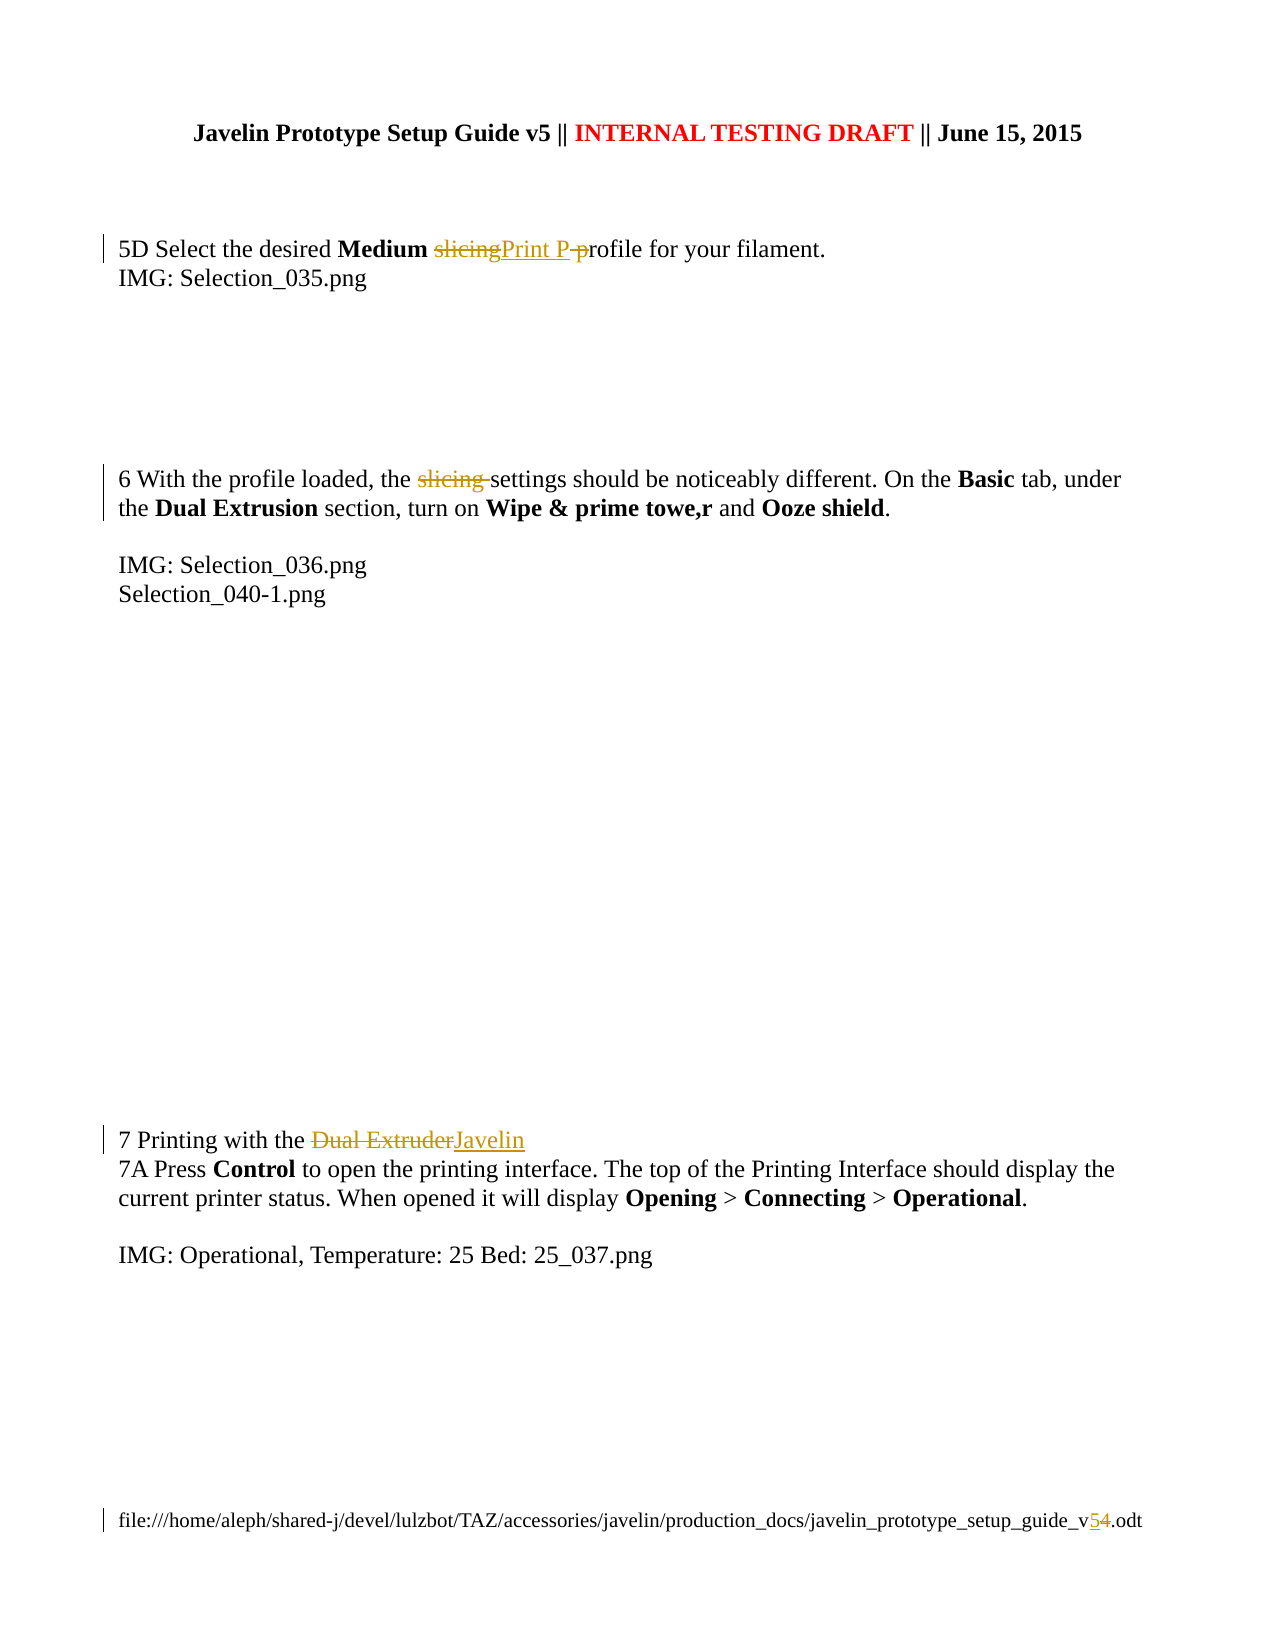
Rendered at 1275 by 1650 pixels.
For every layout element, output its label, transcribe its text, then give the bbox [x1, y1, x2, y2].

text IMG: Operational, Temperature: 25 Bed: 25_037.png [118, 1240, 1157, 1269]
text 6 With the profile loaded, the settings should be noticeably different. On the Basic tab, under the Dual Extrusion section, turn on Wipe & prime towe,r and Ooze shield. [118, 464, 1157, 521]
text IMG: Selection_035.png [118, 263, 1157, 291]
text 7A Press Control to open the printing interface. The top of the Printing Interface should display the current printer status. When opened it will display Opening > Connecting > Operational. [118, 1154, 1157, 1211]
text 5D Select the desired Medium Print Profile for your filament. [118, 234, 1157, 263]
text IMG: Selection_036.png [118, 550, 1157, 579]
text 7 Printing with the Javelin [118, 1125, 1157, 1154]
text Selection_040-1.png [118, 579, 1157, 608]
